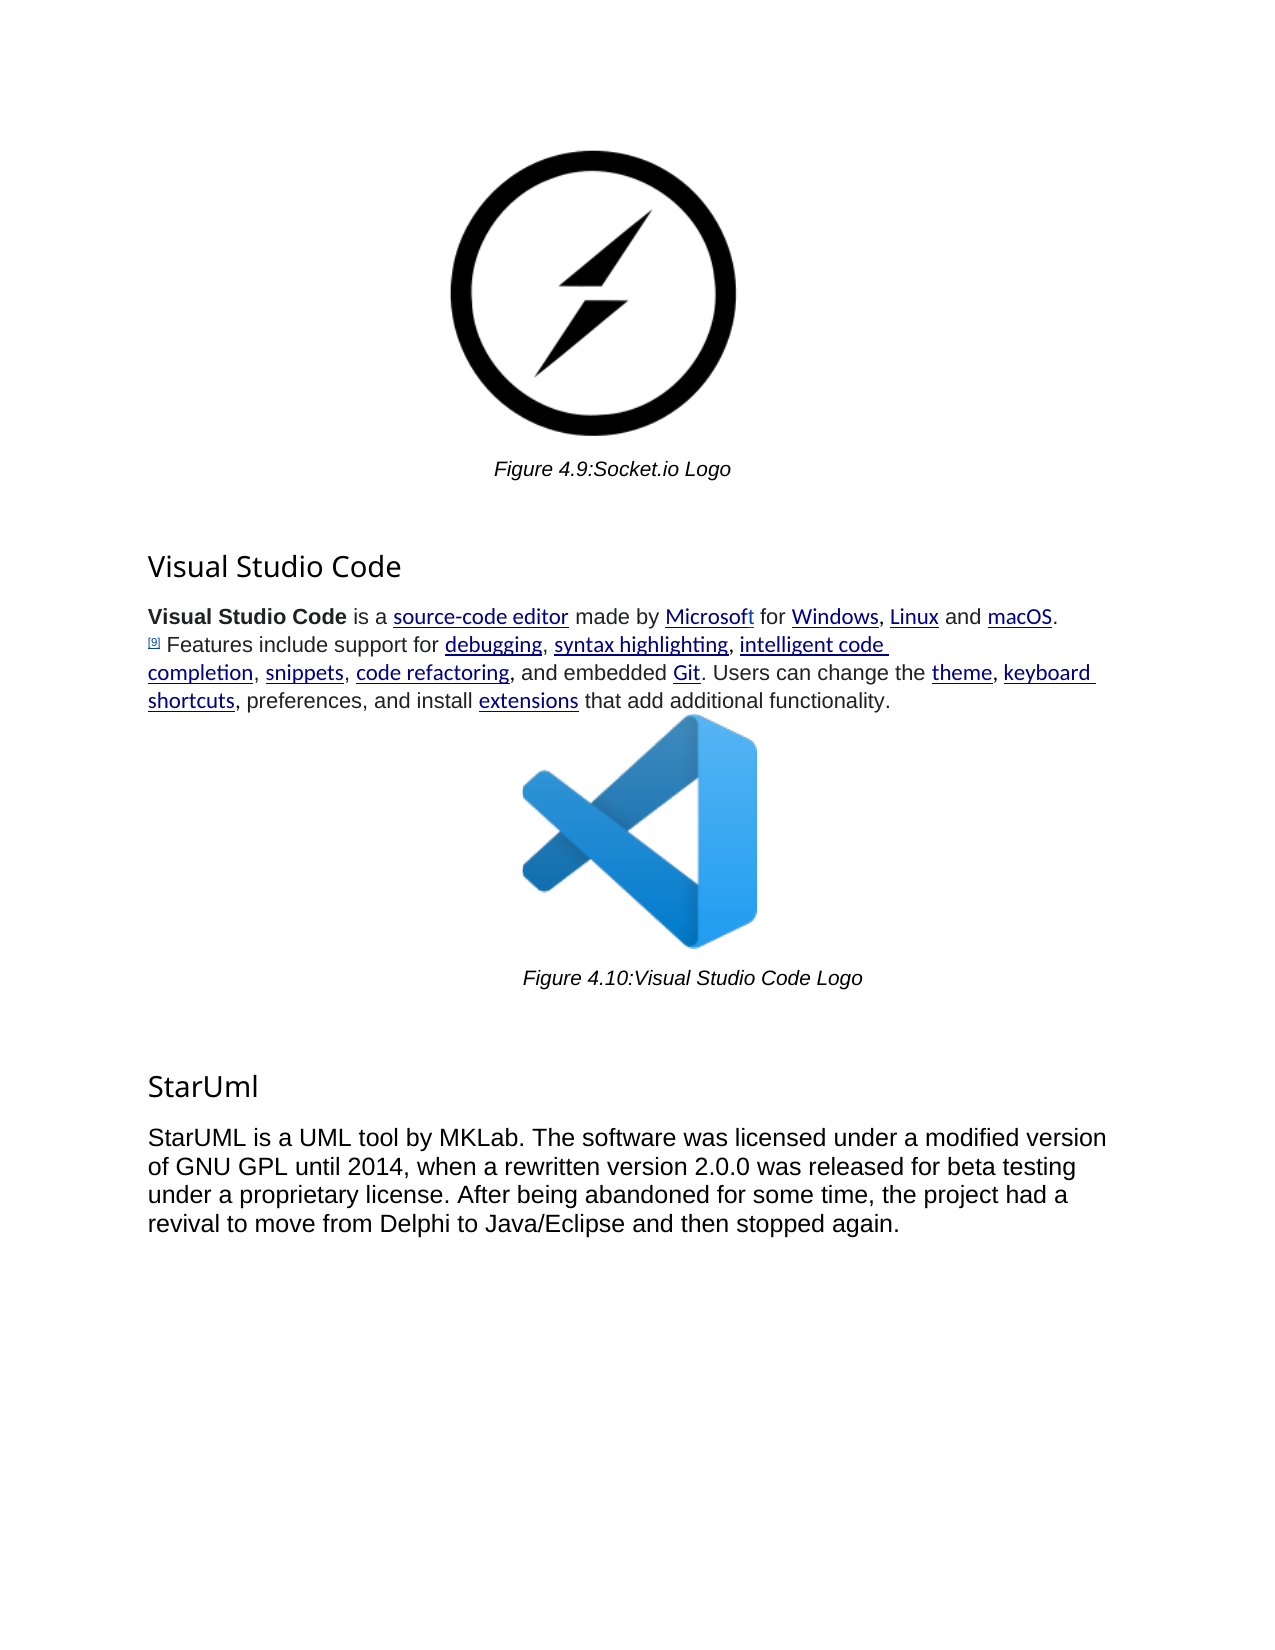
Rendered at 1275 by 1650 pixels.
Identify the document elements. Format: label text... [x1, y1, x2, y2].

text Figure ‎4.10:Visual Studio Code Logo [448, 966, 1127, 989]
text Figure ‎4.9:Socket.io Logo [373, 457, 1127, 481]
text Visual Studio Code is a source-code editor made by Microsoft for Windows, Linux and macOS.[9] Features include support for debugging, syntax highlighting, intelligent code completion, snippets, code refactoring, and embedded Git. Users can change the theme, keyboard shortcuts, preferences, and install extensions that add additional functionality. [148, 602, 1127, 714]
text StarUml [148, 1067, 1127, 1106]
text StarUML is a UML tool by MKLab. The software was licensed under a modified version of GNU GPL until 2014, when a rewritten version 2.0.0 was released for beta testing under a proprietary license. After being abandoned for some time, the project had a revival to move from Delphi to Java/Eclipse and then stopped again. [148, 1123, 1127, 1238]
text Visual Studio Code [148, 546, 1127, 586]
